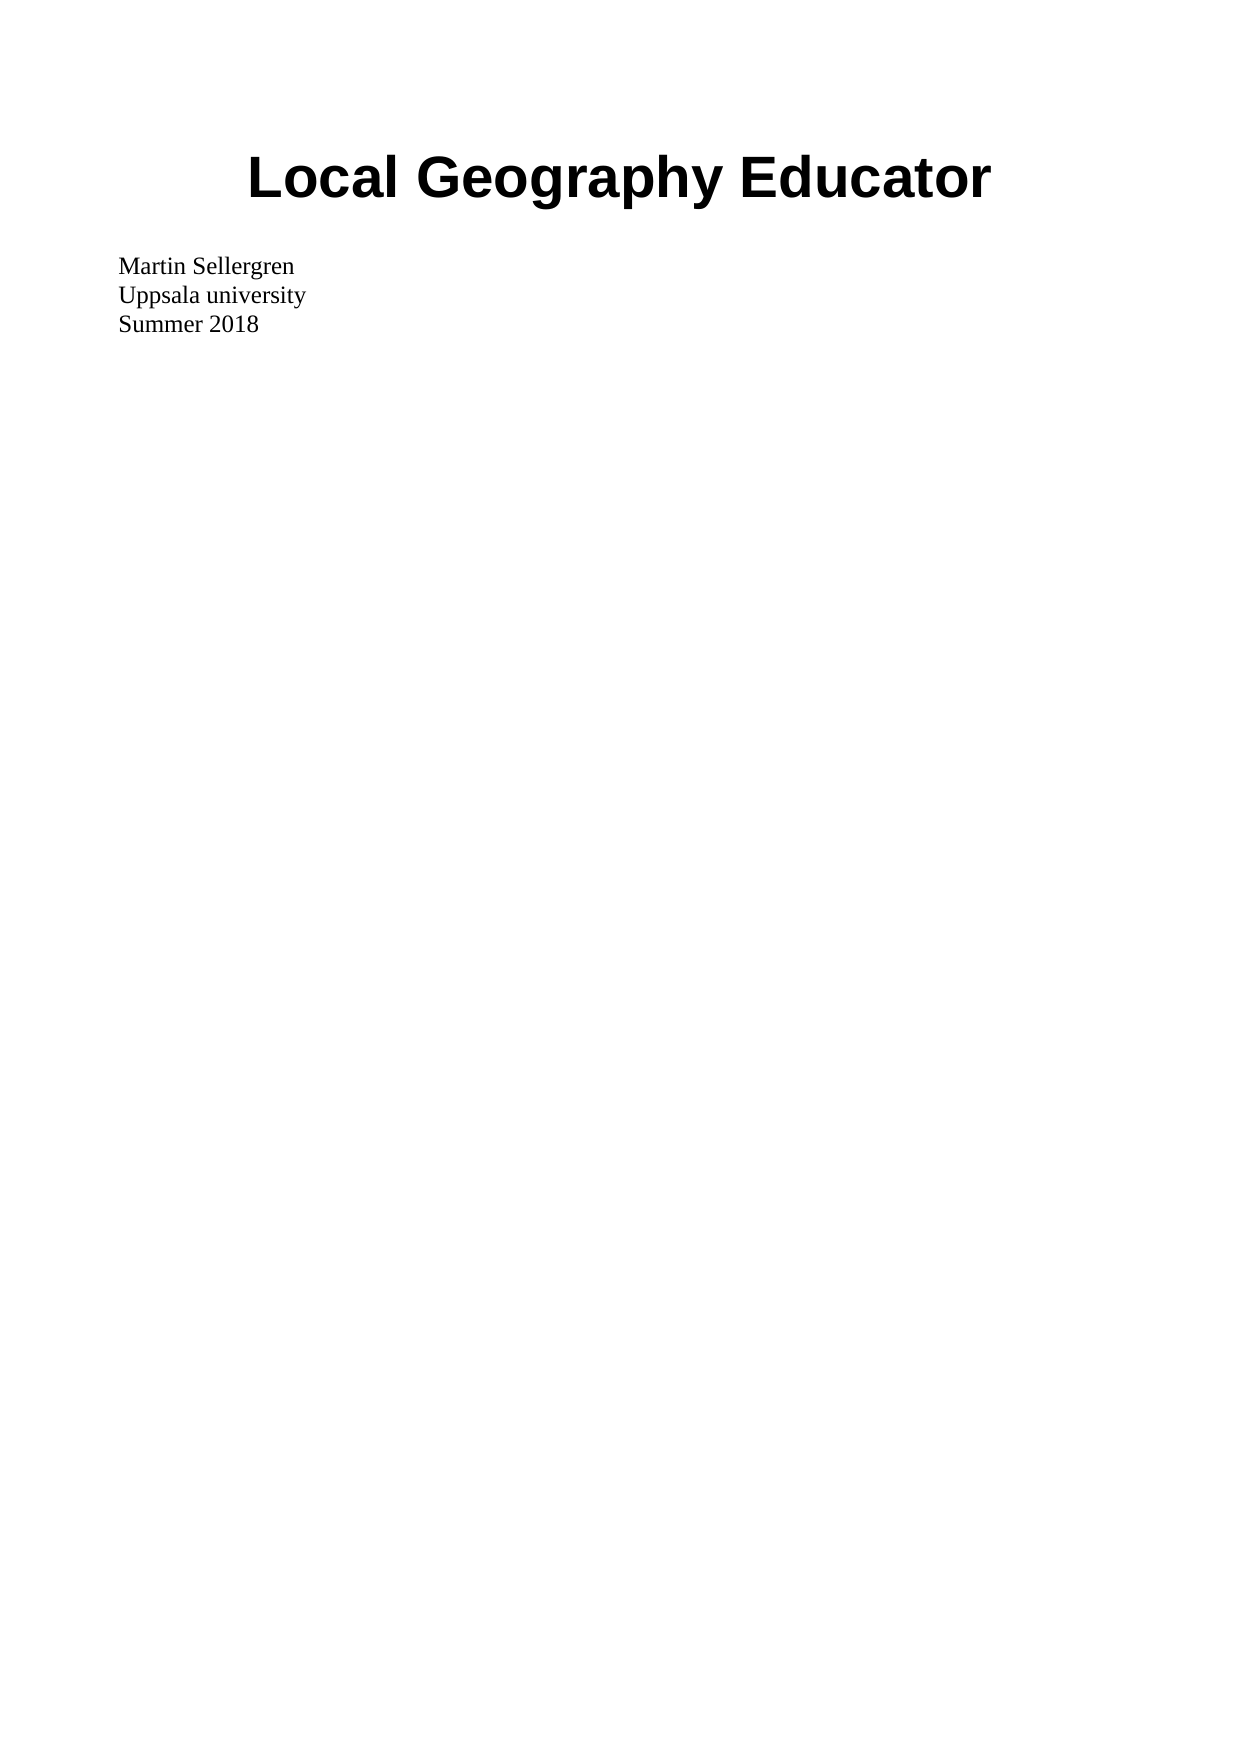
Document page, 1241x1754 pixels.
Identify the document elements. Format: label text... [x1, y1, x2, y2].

text Martin Sellergren [118, 251, 1122, 280]
text Summer 2018 [118, 309, 1122, 338]
text Uppsala university [118, 280, 1122, 309]
title Local Geography Educator [118, 143, 1122, 210]
